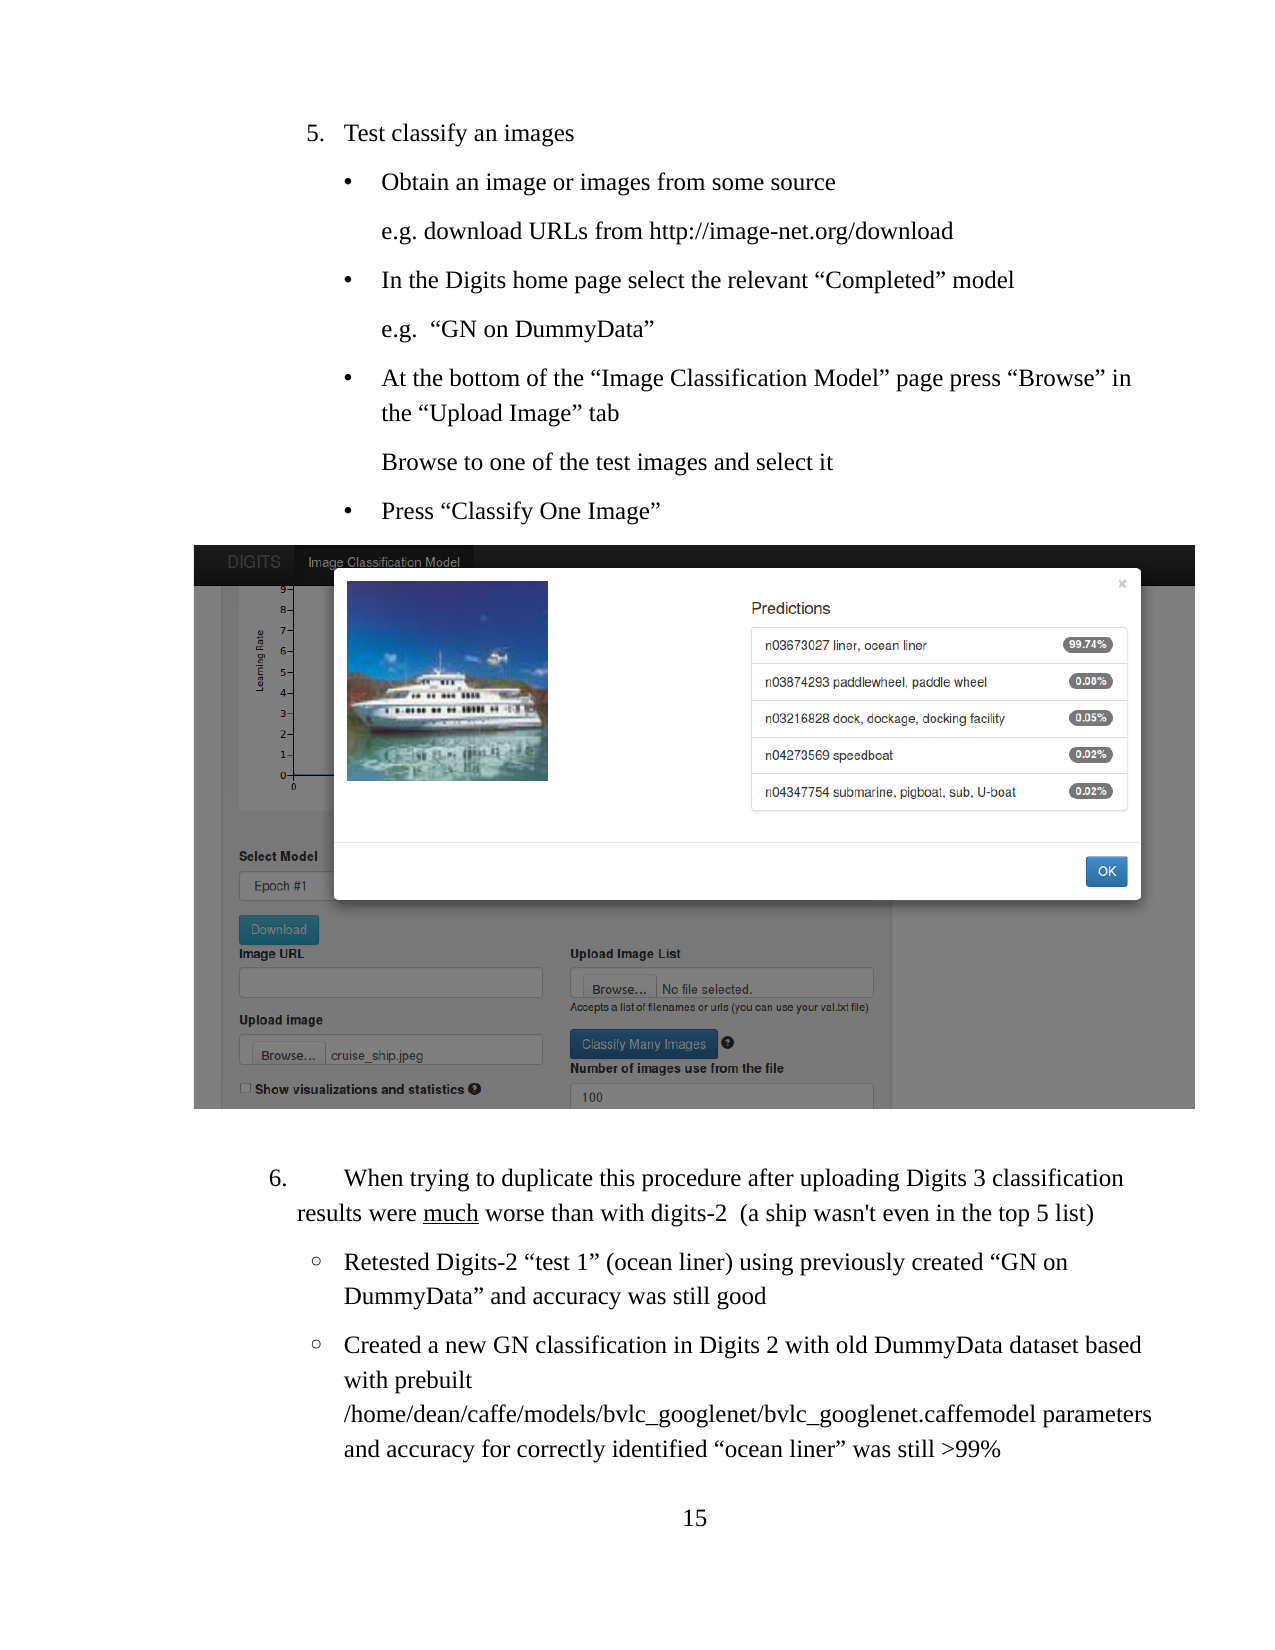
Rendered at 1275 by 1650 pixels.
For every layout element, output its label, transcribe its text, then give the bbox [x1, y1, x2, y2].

list In the Digits home page select the relevant “Completed” model [344, 265, 1158, 294]
list Browse to one of the test images and select it [344, 447, 1158, 476]
list When trying to duplicate this procedure after uploading Digits 3 classification results were much worse than with digits-2 (a ship wasn't even in the top 5 list) [269, 1163, 1158, 1227]
list Press “Classify One Image” [344, 496, 1158, 525]
list Retested Digits-2 “test 1” (ocean liner) using previously created “GN on DummyData” and accuracy was still good [306, 1247, 1158, 1310]
list e.g. download URLs from http://image-net.org/download [381, 216, 1158, 245]
picture [193, 545, 1195, 1109]
list At the bottom of the “Image Classification Model” page press “Browse” in the “Upload Image” tab [344, 363, 1158, 427]
list Obtain an image or images from some source [344, 167, 1158, 196]
list Created a new GN classification in Digits 2 with old DummyData dataset based with prebuilt /home/dean/caffe/models/bvlc_googlenet/bvlc_googlenet.caffemodel parameters and accuracy for correctly identified “ocean liner” was still >99% [306, 1331, 1158, 1463]
list e.g. “GN on DummyData” [344, 314, 1158, 343]
list Test classify an images [306, 118, 1158, 147]
